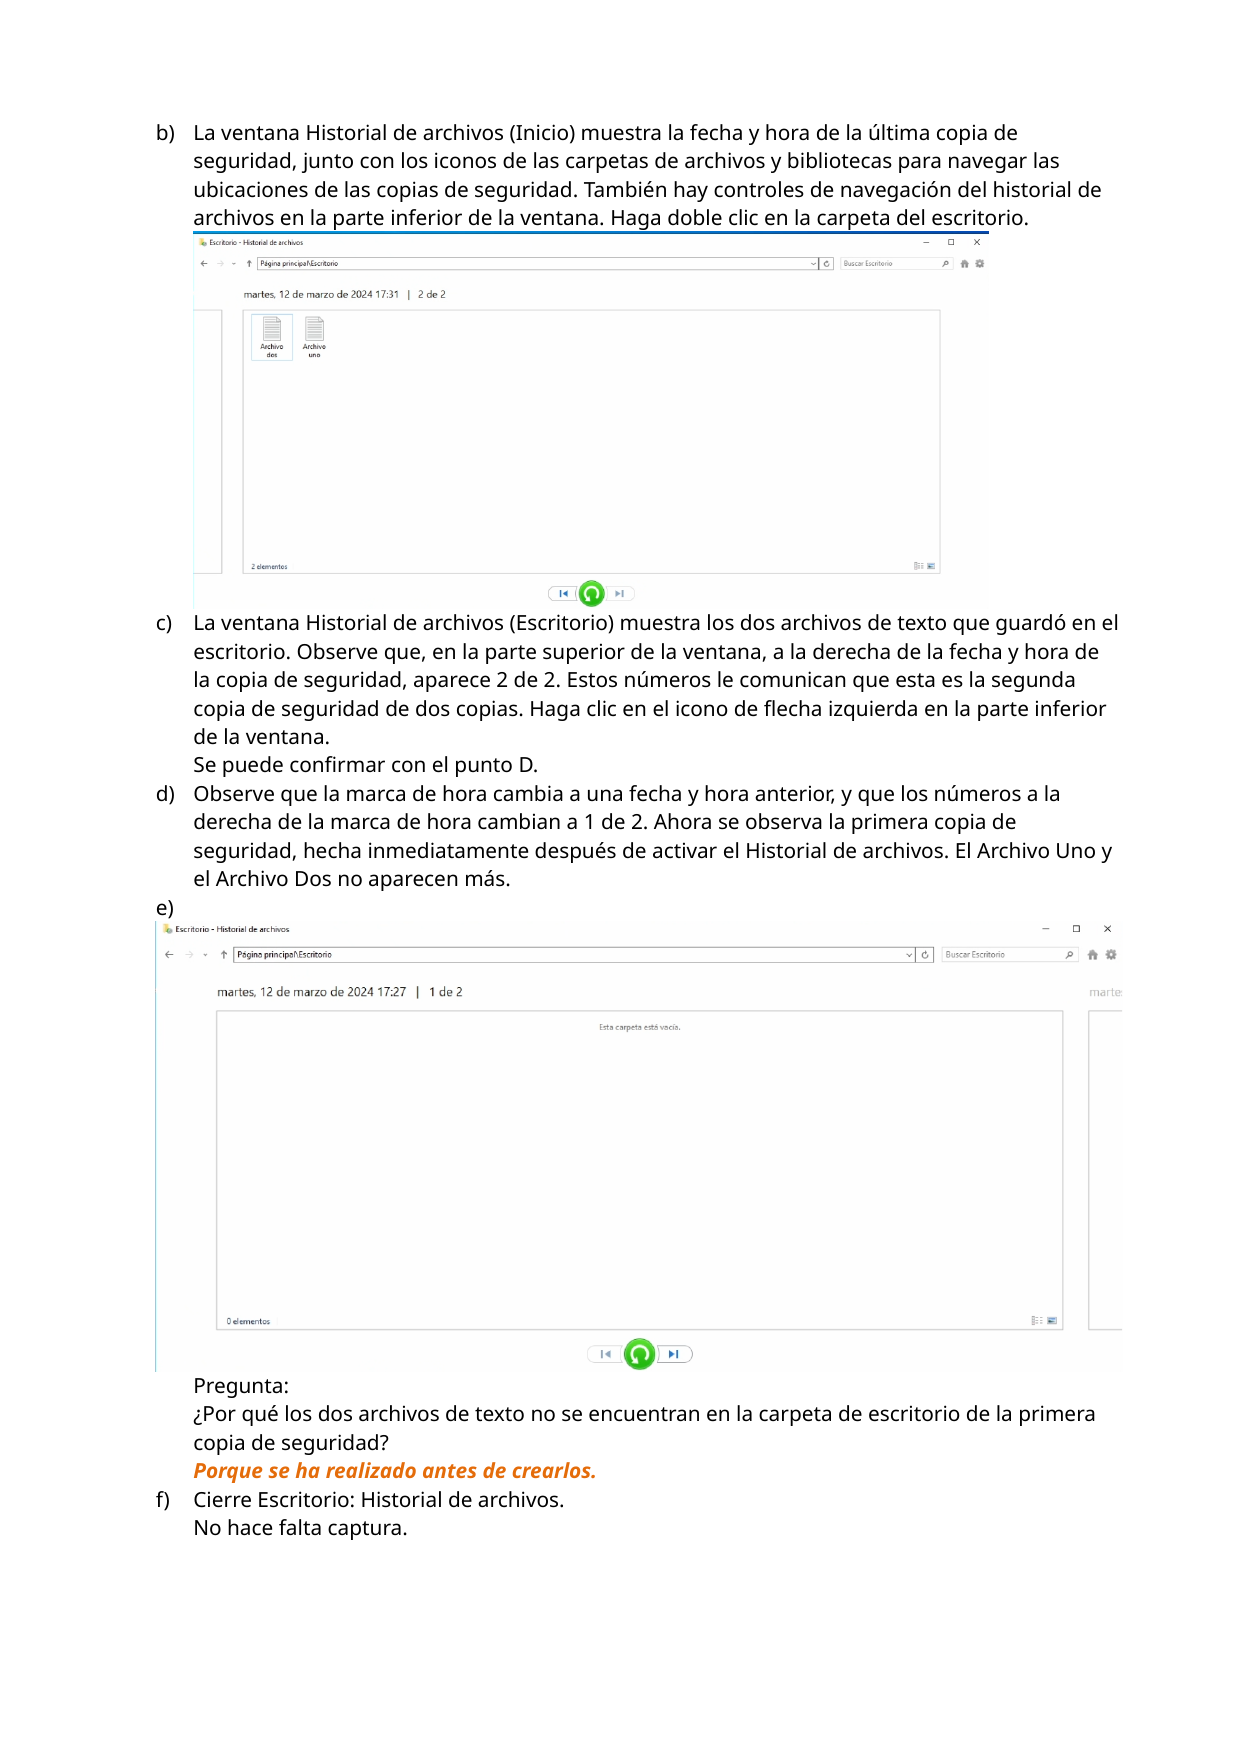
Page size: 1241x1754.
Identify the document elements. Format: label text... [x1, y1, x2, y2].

list Observe que la marca de hora cambia a una fecha y hora anterior, y que los números a la derecha de la marca de hora cambian a 1 de 2. Ahora se observa la primera copia de seguridad, hecha inmediatamente después de activar el Historial de archivos. El Archivo Uno y el Archivo Dos no aparecen más. [156, 779, 1122, 893]
list La ventana Historial de archivos (Escritorio) muestra los dos archivos de texto que guardó en el escritorio. Observe que, en la parte superior de la ventana, a la derecha de la fecha y hora de la copia de seguridad, aparece 2 de 2. Estos números le comunican que esta es la segunda copia de seguridad de dos copias. Haga clic en el icono de flecha izquierda en la parte inferior de la ventana. [156, 608, 1122, 751]
list Cierre Escritorio: Historial de archivos. [156, 1485, 1122, 1513]
list Porque se ha realizado antes de crearlos. [156, 1456, 1122, 1485]
picture [155, 921, 1123, 1372]
list ¿Por qué los dos archivos de texto no se encuentran en la carpeta de escritorio de la primera copia de seguridad? [156, 1399, 1122, 1456]
picture [193, 231, 989, 609]
list La ventana Historial de archivos (Inicio) muestra la fecha y hora de la última copia de seguridad, junto con los iconos de las carpetas de archivos y bibliotecas para navegar las ubicaciones de las copias de seguridad. También hay controles de navegación del historial de archivos en la parte inferior de la ventana. Haga doble clic en la carpeta del escritorio. [156, 118, 1122, 232]
list Se puede confirmar con el punto D. [156, 751, 1122, 779]
list Pregunta: [156, 1372, 1122, 1399]
list No hace falta captura. [156, 1513, 1122, 1542]
